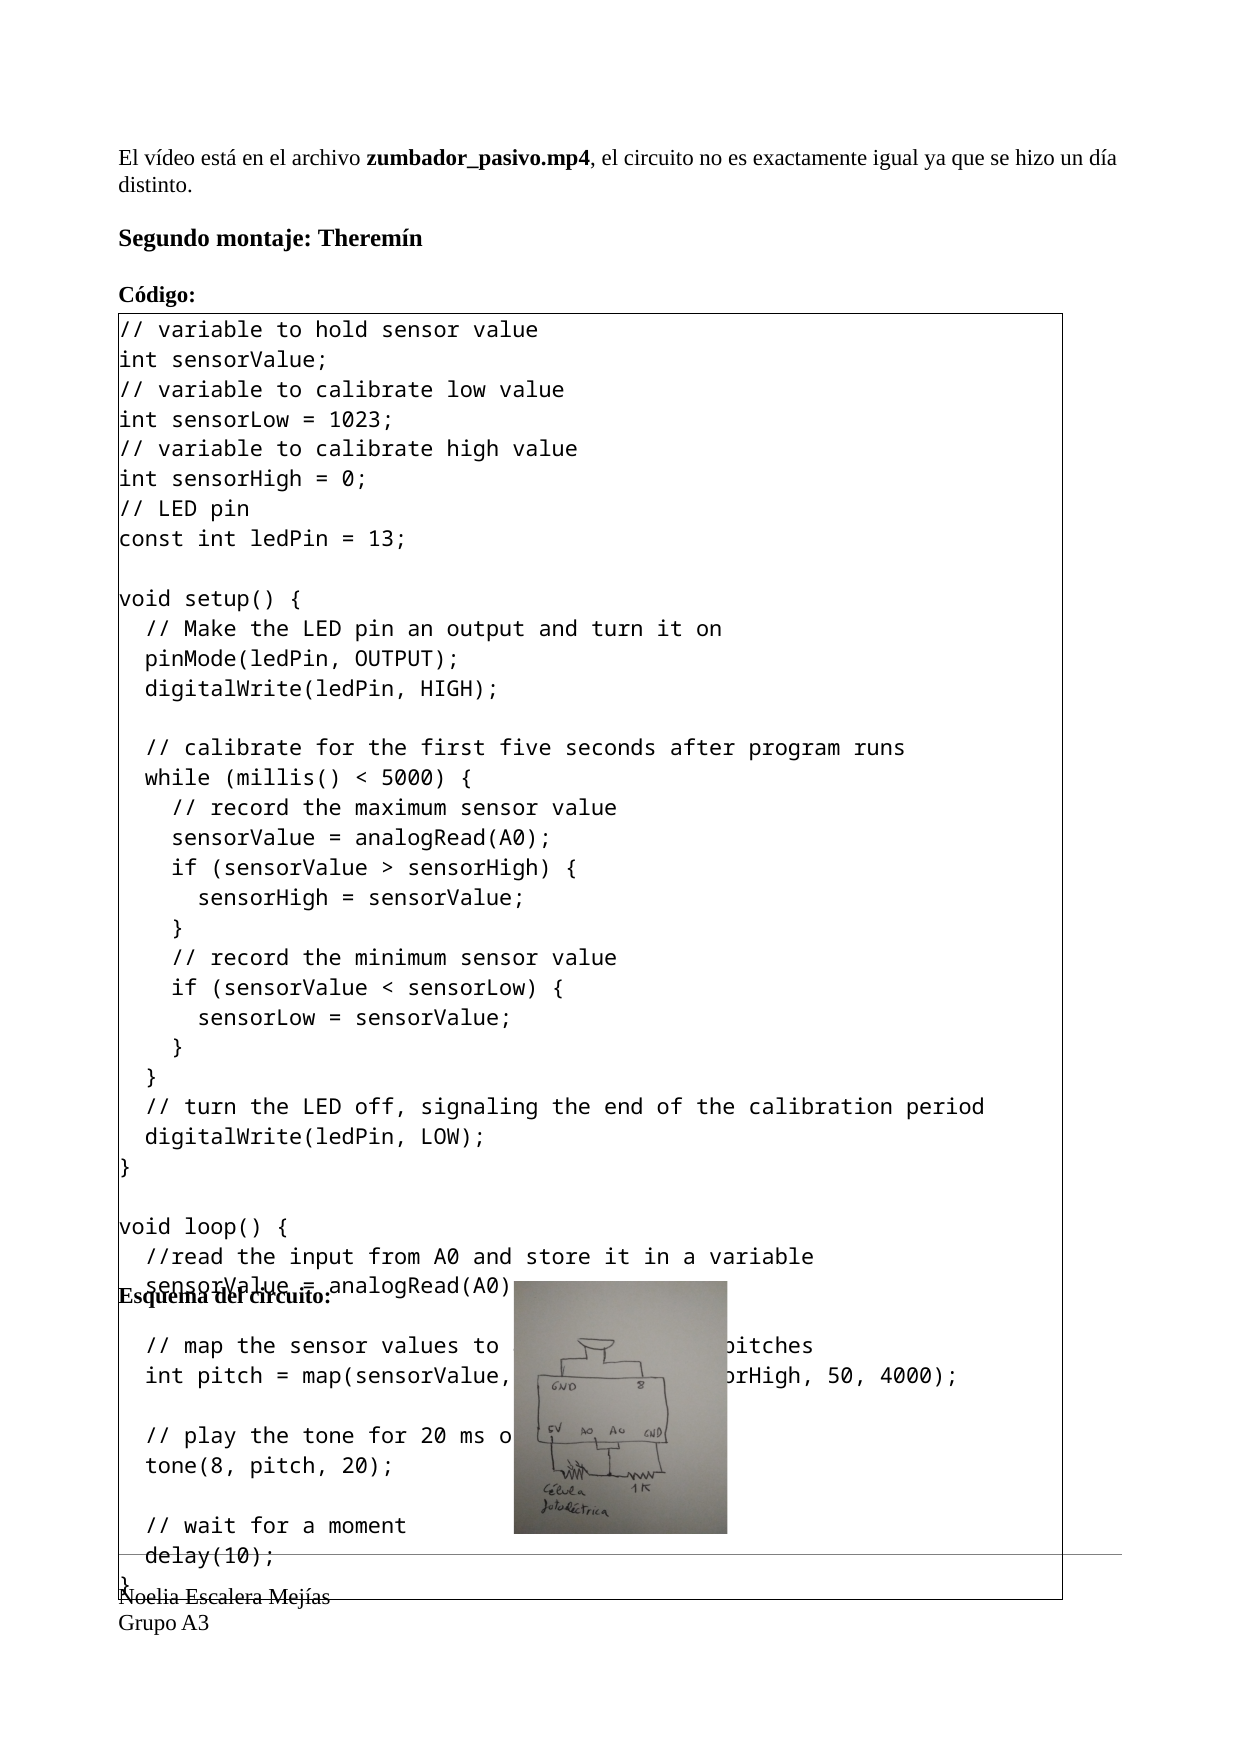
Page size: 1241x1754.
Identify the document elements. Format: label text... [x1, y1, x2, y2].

text El vídeo está en el archivo zumbador_pasivo.mp4, el circuito no es exactamente igual ya que se hizo un día distinto. [118, 144, 1122, 197]
picture [513, 1281, 728, 1534]
text Esquema del circuito: [728, 1282, 1062, 1309]
text Código: [118, 281, 1122, 307]
text Segundo montaje: Theremín [118, 223, 1122, 252]
text Esquema del circuito: [119, 1282, 513, 1309]
text Esquema del circuito: [1063, 1282, 1122, 1309]
